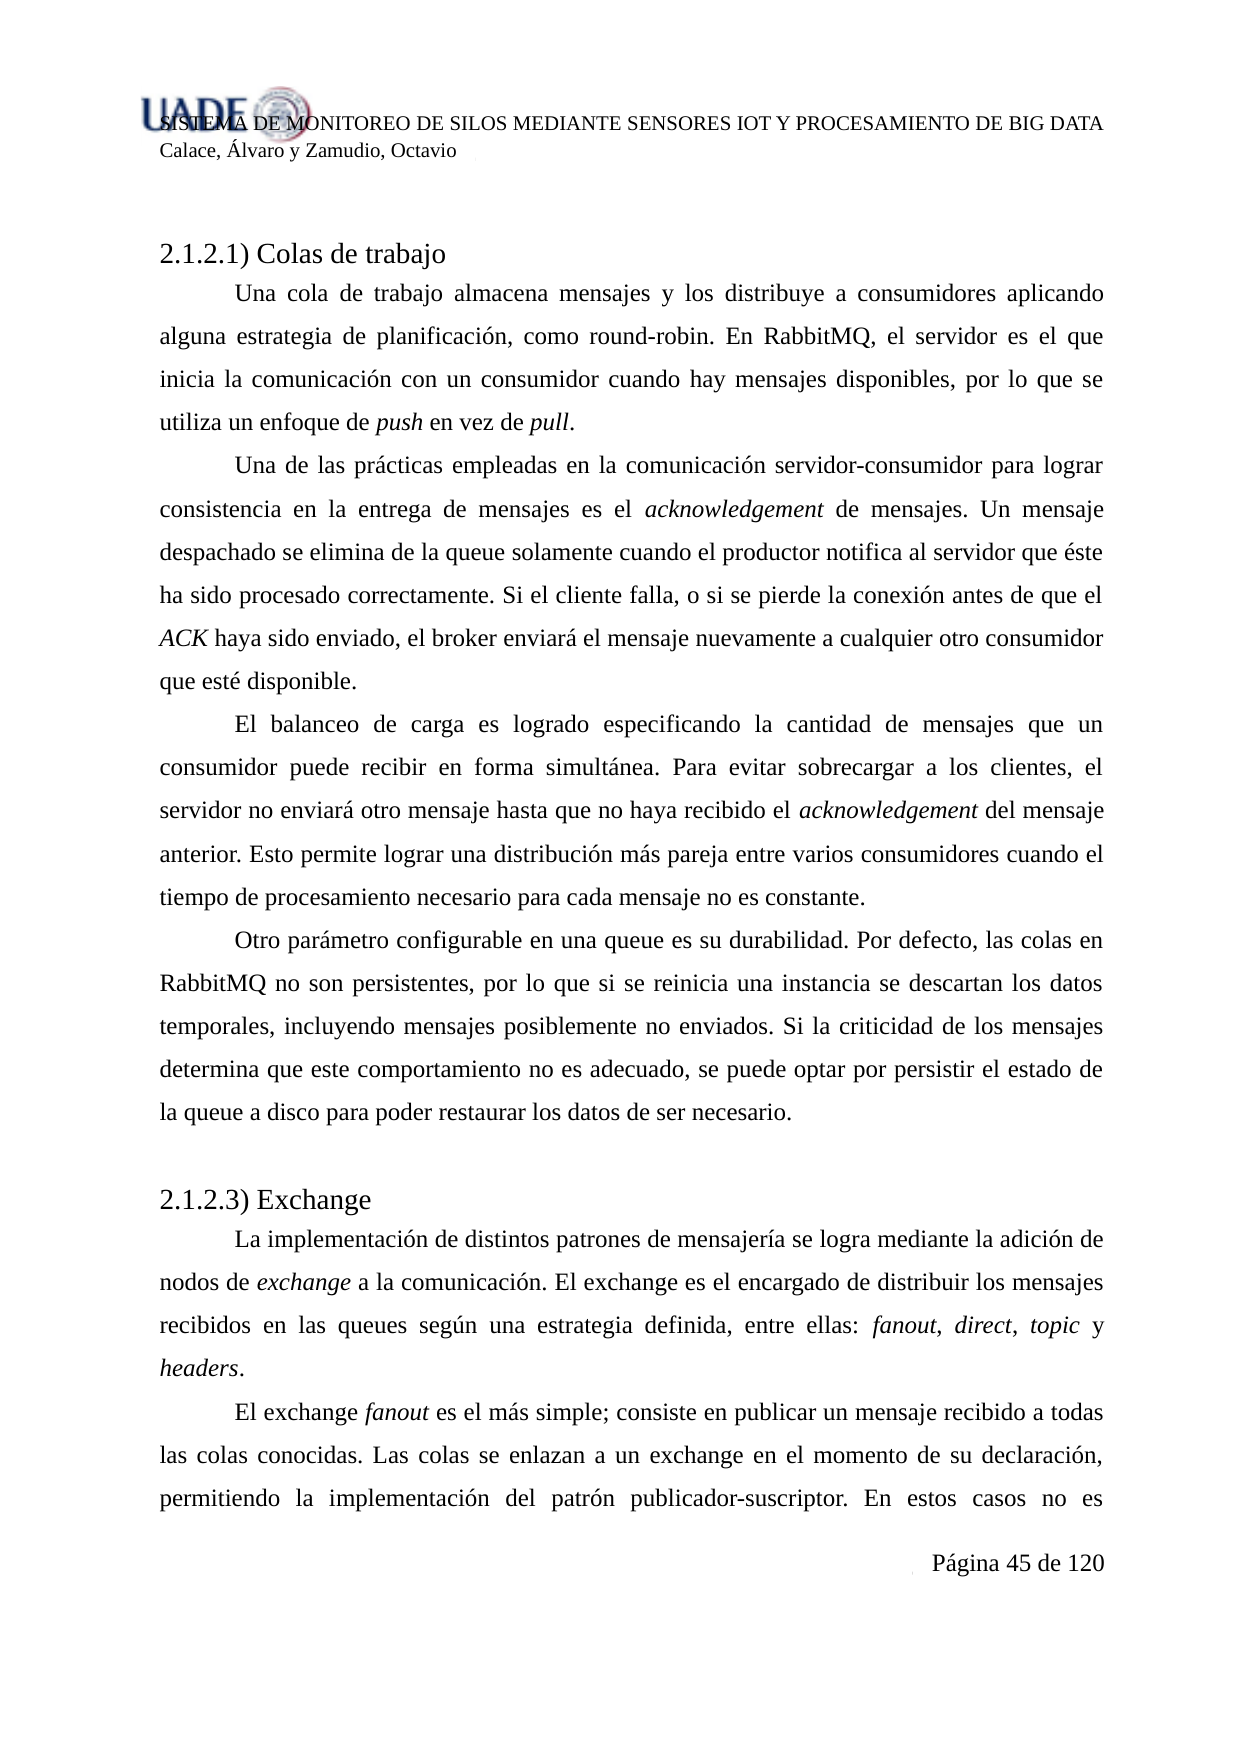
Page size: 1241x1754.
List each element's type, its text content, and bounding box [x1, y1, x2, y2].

text Una de las prácticas empleadas en la comunicación servidor-consumidor para lograr consistencia en la entrega de mensajes es el acknowledgement de mensajes. Un mensaje despachado se elimina de la queue solamente cuando el productor notifica al servidor que éste ha sido procesado correctamente. Si el cliente falla, o si se pierde la conexión antes de que el ACK haya sido enviado, el broker enviará el mensaje nuevamente a cualquier otro consumidor que esté disponible. [159, 451, 1104, 695]
text Otro parámetro configurable en una queue es su durabilidad. Por defecto, las colas en RabbitMQ no son persistentes, por lo que si se reinicia una instancia se descartan los datos temporales, incluyendo mensajes posiblemente no enviados. Si la criticidad de los mensajes determina que este comportamiento no es adecuado, se puede optar por persistir el estado de la queue a disco para poder restaurar los datos de ser necesario. [159, 925, 1104, 1126]
text El balanceo de carga es logrado especificando la cantidad de mensajes que un consumidor puede recibir en forma simultánea. Para evitar sobrecargar a los clientes, el servidor no enviará otro mensaje hasta que no haya recibido el acknowledgement del mensaje anterior. Esto permite lograr una distribución más pareja entre varios consumidores cuando el tiempo de procesamiento necesario para cada mensaje no es constante. [159, 709, 1104, 911]
picture [140, 86, 314, 146]
text El exchange fanout es el más simple; consiste en publicar un mensaje recibido a todas las colas conocidas. Las colas se enlazan a un exchange en el momento de su declaración, permitiendo la implementación del patrón publicador-suscriptor. En estos casos no es [159, 1397, 1104, 1512]
text La implementación de distintos patrones de mensajería se logra mediante la adición de nodos de exchange a la comunicación. El exchange es el encargado de distribuir los mensajes recibidos en las queues según una estrategia definida, entre ellas: fanout, direct, topic y headers. [159, 1224, 1104, 1382]
subtitle 2.1.2.3) Exchange [159, 1182, 1104, 1216]
subtitle 2.1.2.1) Colas de trabajo [159, 236, 1104, 270]
text Una cola de trabajo almacena mensajes y los distribuye a consumidores aplicando alguna estrategia de planificación, como round-robin. En RabbitMQ, el servidor es el que inicia la comunicación con un consumidor cuando hay mensajes disponibles, por lo que se utiliza un enfoque de push en vez de pull. [159, 278, 1104, 436]
